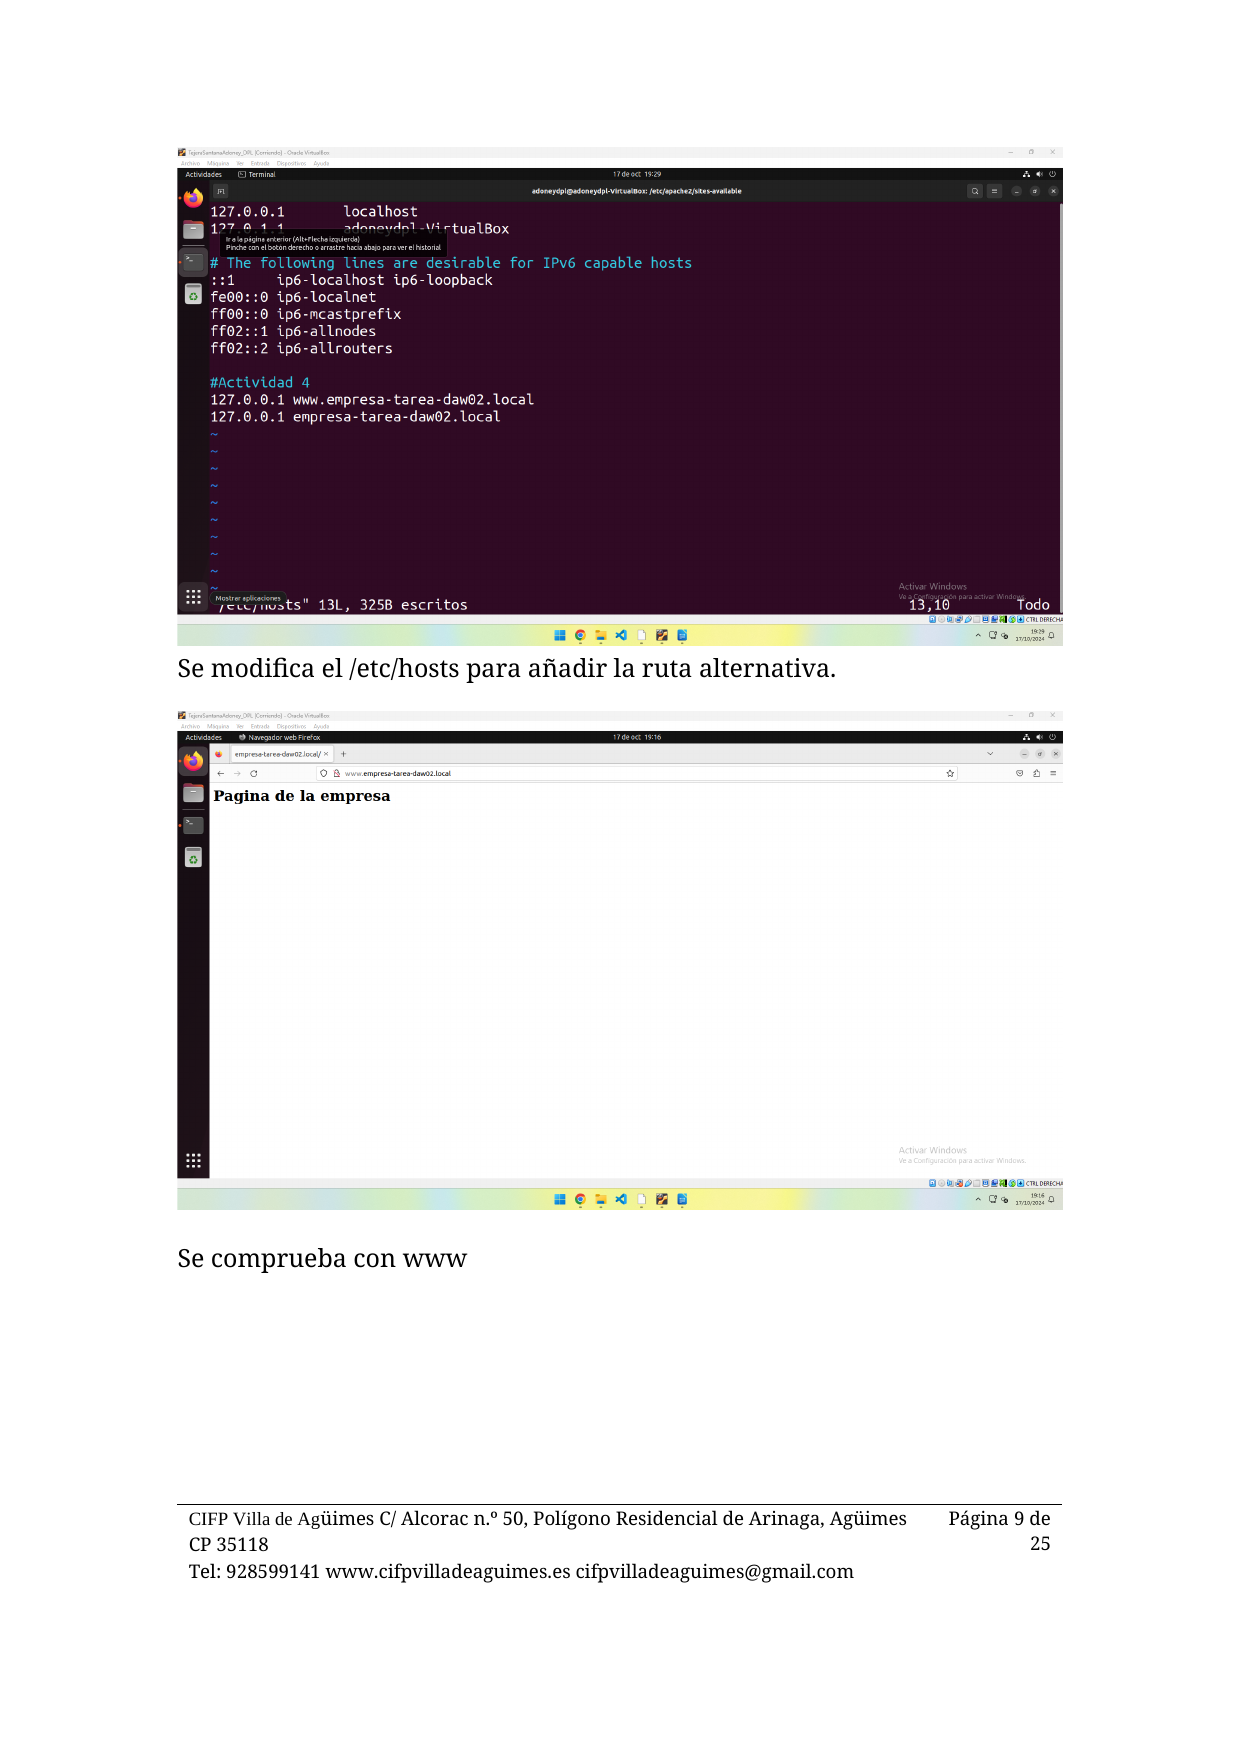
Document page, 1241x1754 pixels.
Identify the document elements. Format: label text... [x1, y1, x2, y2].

text Se modifica el /etc/hosts para añadir la ruta alternativa. [177, 646, 1063, 685]
picture [177, 711, 1063, 1210]
picture [177, 147, 1063, 646]
text Se comprueba con www [177, 1210, 1063, 1274]
